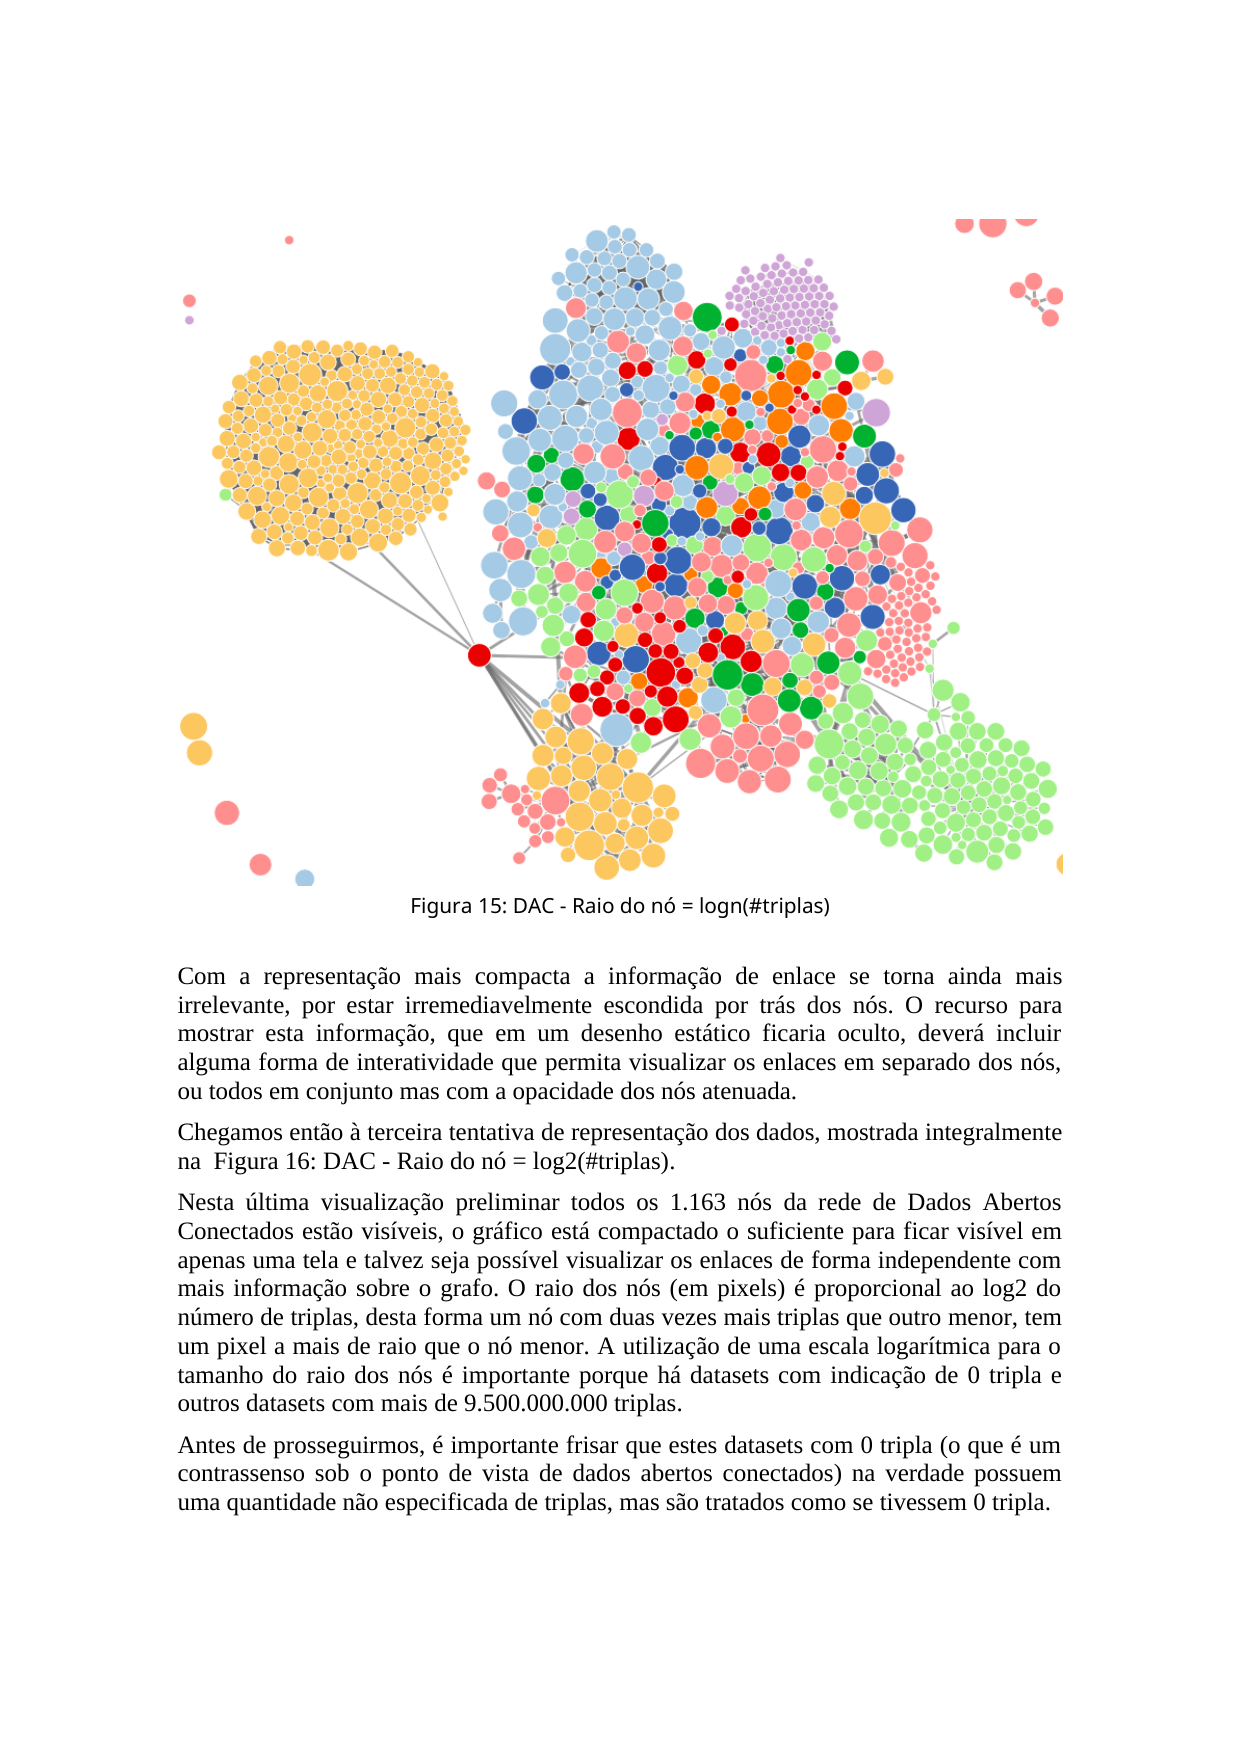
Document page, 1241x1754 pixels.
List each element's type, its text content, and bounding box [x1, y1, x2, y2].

text Nesta última visualização preliminar todos os 1.163 nós da rede de Dados Abertos Conectados estão visíveis, o gráfico está compactado o suficiente para ficar visível em apenas uma tela e talvez seja possível visualizar os enlaces de forma independente com mais informação sobre o grafo. O raio dos nós (em pixels) é proporcional ao log2 do número de triplas, desta forma um nó com duas vezes mais triplas que outro menor, tem um pixel a mais de raio que o nó menor. A utilização de uma escala logarítmica para o tamanho do raio dos nós é importante porque há datasets com indicação de 0 tripla e outros datasets com mais de 9.500.000.000 triplas. [177, 1187, 1063, 1417]
picture [177, 219, 1063, 886]
text Com a representação mais compacta a informação de enlace se torna ainda mais irrelevante, por estar irremediavelmente escondida por trás dos nós. O recurso para mostrar esta informação, que em um desenho estático ficaria oculto, deverá incluir alguma forma de interatividade que permita visualizar os enlaces em separado dos nós, ou todos em conjunto mas com a opacidade dos nós atenuada. [177, 961, 1063, 1105]
text Figura 15: DAC - Raio do nó = logn(#triplas) [177, 886, 1063, 920]
text Antes de prosseguirmos, é importante frisar que estes datasets com 0 tripla (o que é um contrassenso sob o ponto de vista de dados abertos conectados) na verdade possuem uma quantidade não especificada de triplas, mas são tratados como se tivessem 0 tripla. [177, 1430, 1063, 1516]
text Chegamos então à terceira tentativa de representação dos dados, mostrada integralmente na Figura 16: DAC - Raio do nó = log2(#triplas). [177, 1117, 1063, 1175]
